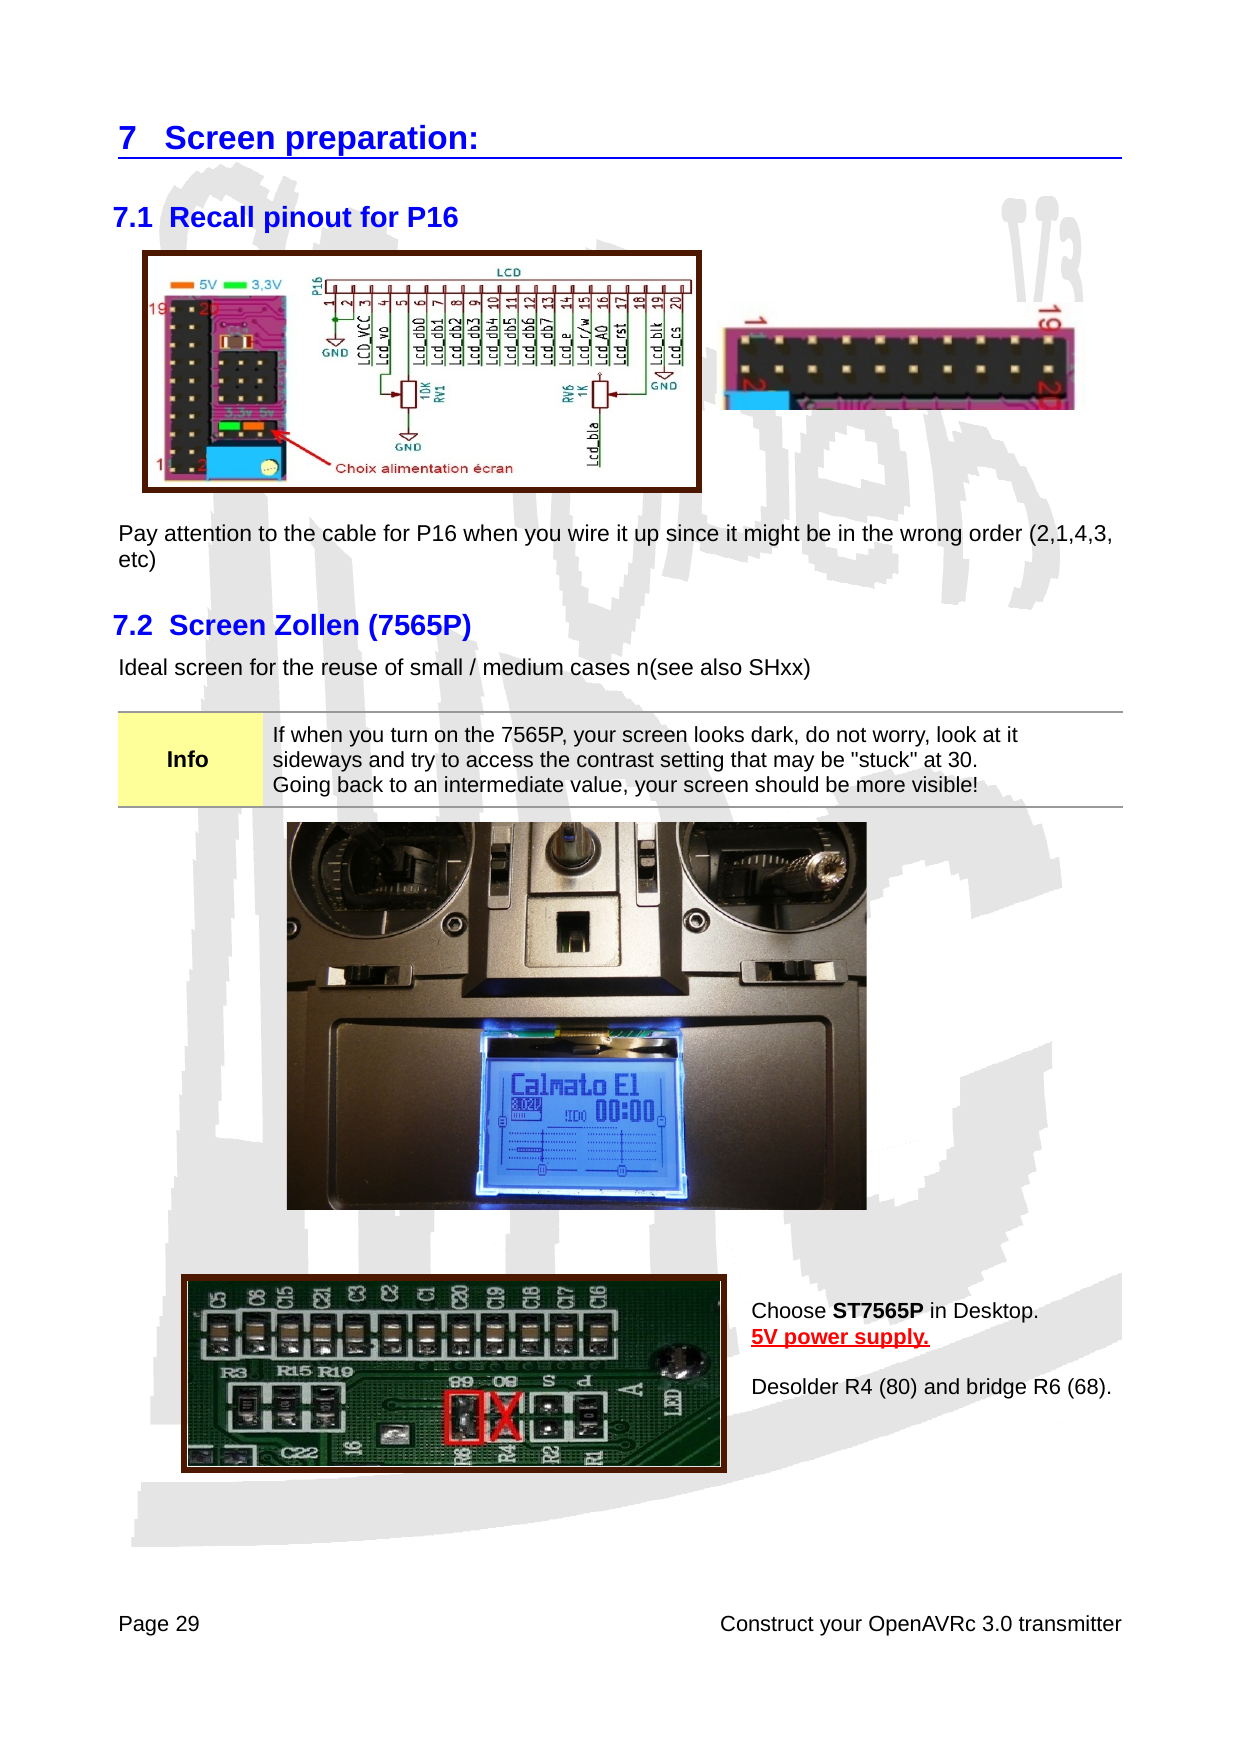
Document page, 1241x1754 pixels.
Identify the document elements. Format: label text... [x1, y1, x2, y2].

subtitle 7 Screen preparation: [118, 118, 1122, 157]
subtitle 7.1 Recall pinout for P16 [112, 201, 1122, 234]
text Desolder R4 (80) and bridge R6 (68). [727, 1374, 1122, 1399]
picture [189, 1281, 719, 1466]
text 5V power supply. [727, 1324, 1122, 1349]
text Ideal screen for the reuse of small / medium cases n(see also SHxx) [118, 654, 1122, 681]
text Pay attention to the cable for P16 when you wire it up since it might be in the wrong order (2,1,4,3, etc) [118, 520, 1122, 573]
text [118, 1298, 181, 1324]
text Choose ST7565P in Desktop. [727, 1298, 1122, 1324]
table_header If when you turn on the 7565P, your screen looks dark, do not worry, look at it sideways and try to access the contrast setting that may be "stuck" at 30. Going back to an intermediate value, your screen should be more visible! [264, 713, 1122, 806]
picture [286, 822, 867, 1210]
subtitle 7.2 Screen Zollen (7565P) [112, 608, 1122, 642]
text [118, 1324, 181, 1349]
picture [148, 256, 696, 487]
text [118, 1374, 181, 1399]
table_header Info [118, 713, 263, 806]
picture [716, 302, 1086, 410]
